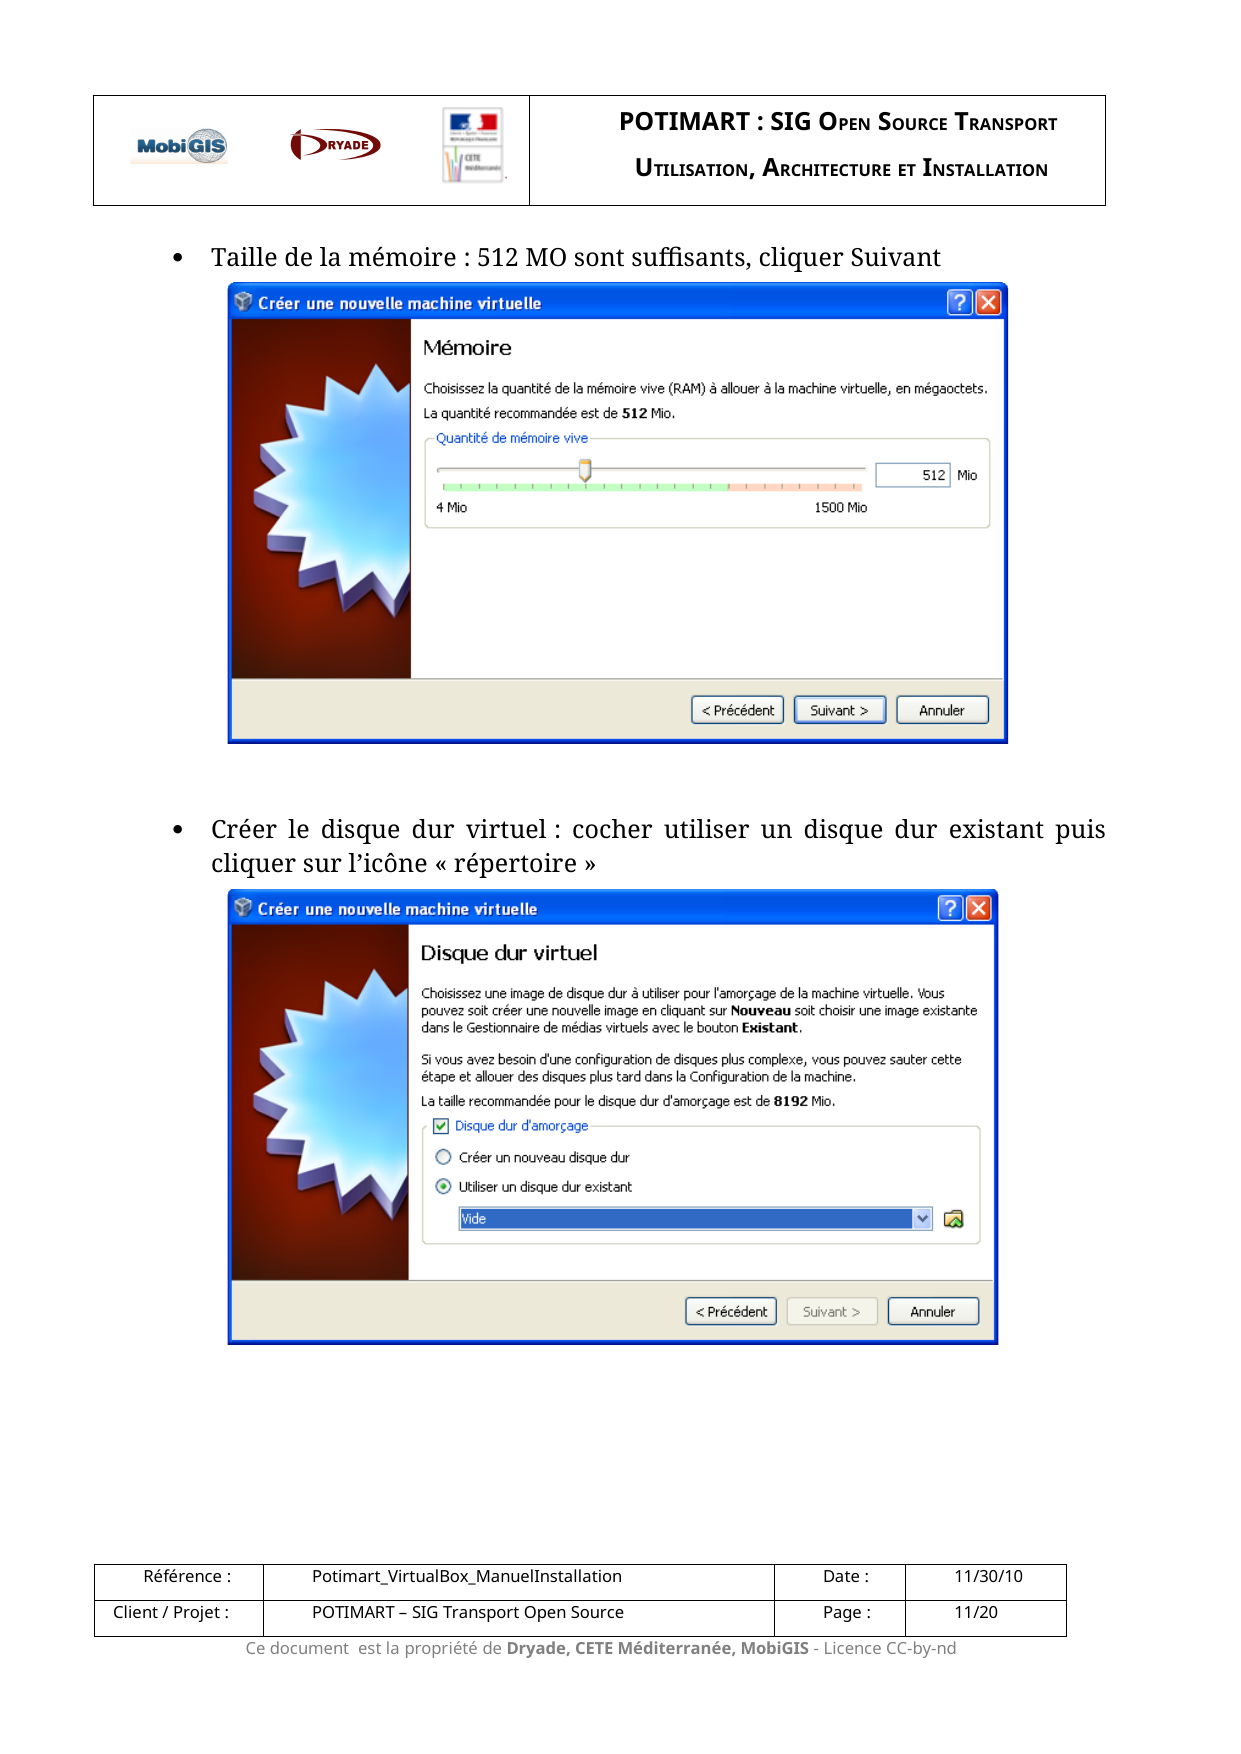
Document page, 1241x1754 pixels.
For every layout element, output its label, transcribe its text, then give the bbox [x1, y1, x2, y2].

picture [130, 127, 228, 164]
list Créer le disque dur virtuel : cocher utiliser un disque dur existant puis cliquer sur l’icône « répertoire » [173, 812, 1107, 1354]
picture [227, 889, 999, 1345]
picture [289, 129, 381, 160]
picture [227, 282, 1009, 744]
picture [441, 106, 507, 185]
list Taille de la mémoire : 512 MO sont suffisants, cliquer Suivant [173, 239, 1107, 753]
